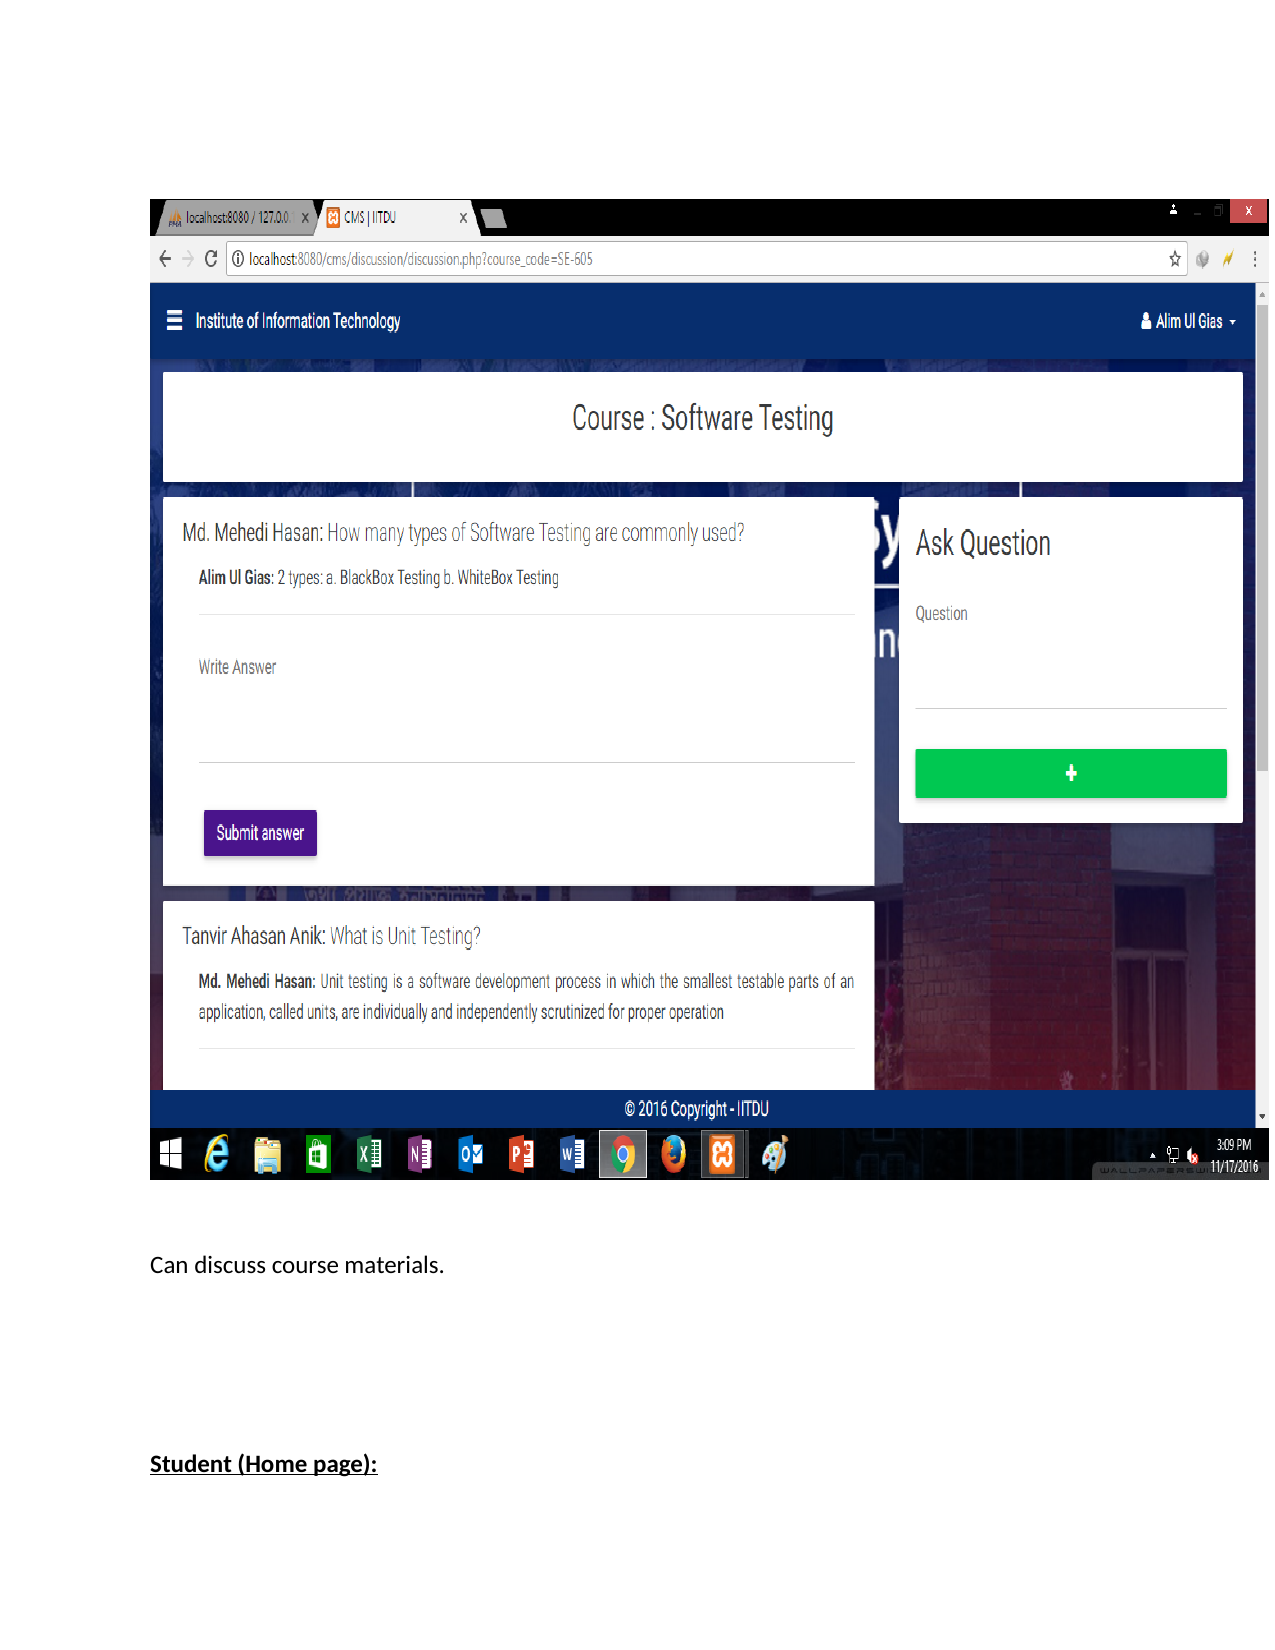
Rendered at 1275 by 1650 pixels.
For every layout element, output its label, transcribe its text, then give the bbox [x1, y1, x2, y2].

text Student (Home page): [150, 1448, 1125, 1478]
text Can discuss course materials. [150, 1249, 1125, 1280]
picture [150, 199, 1269, 1180]
